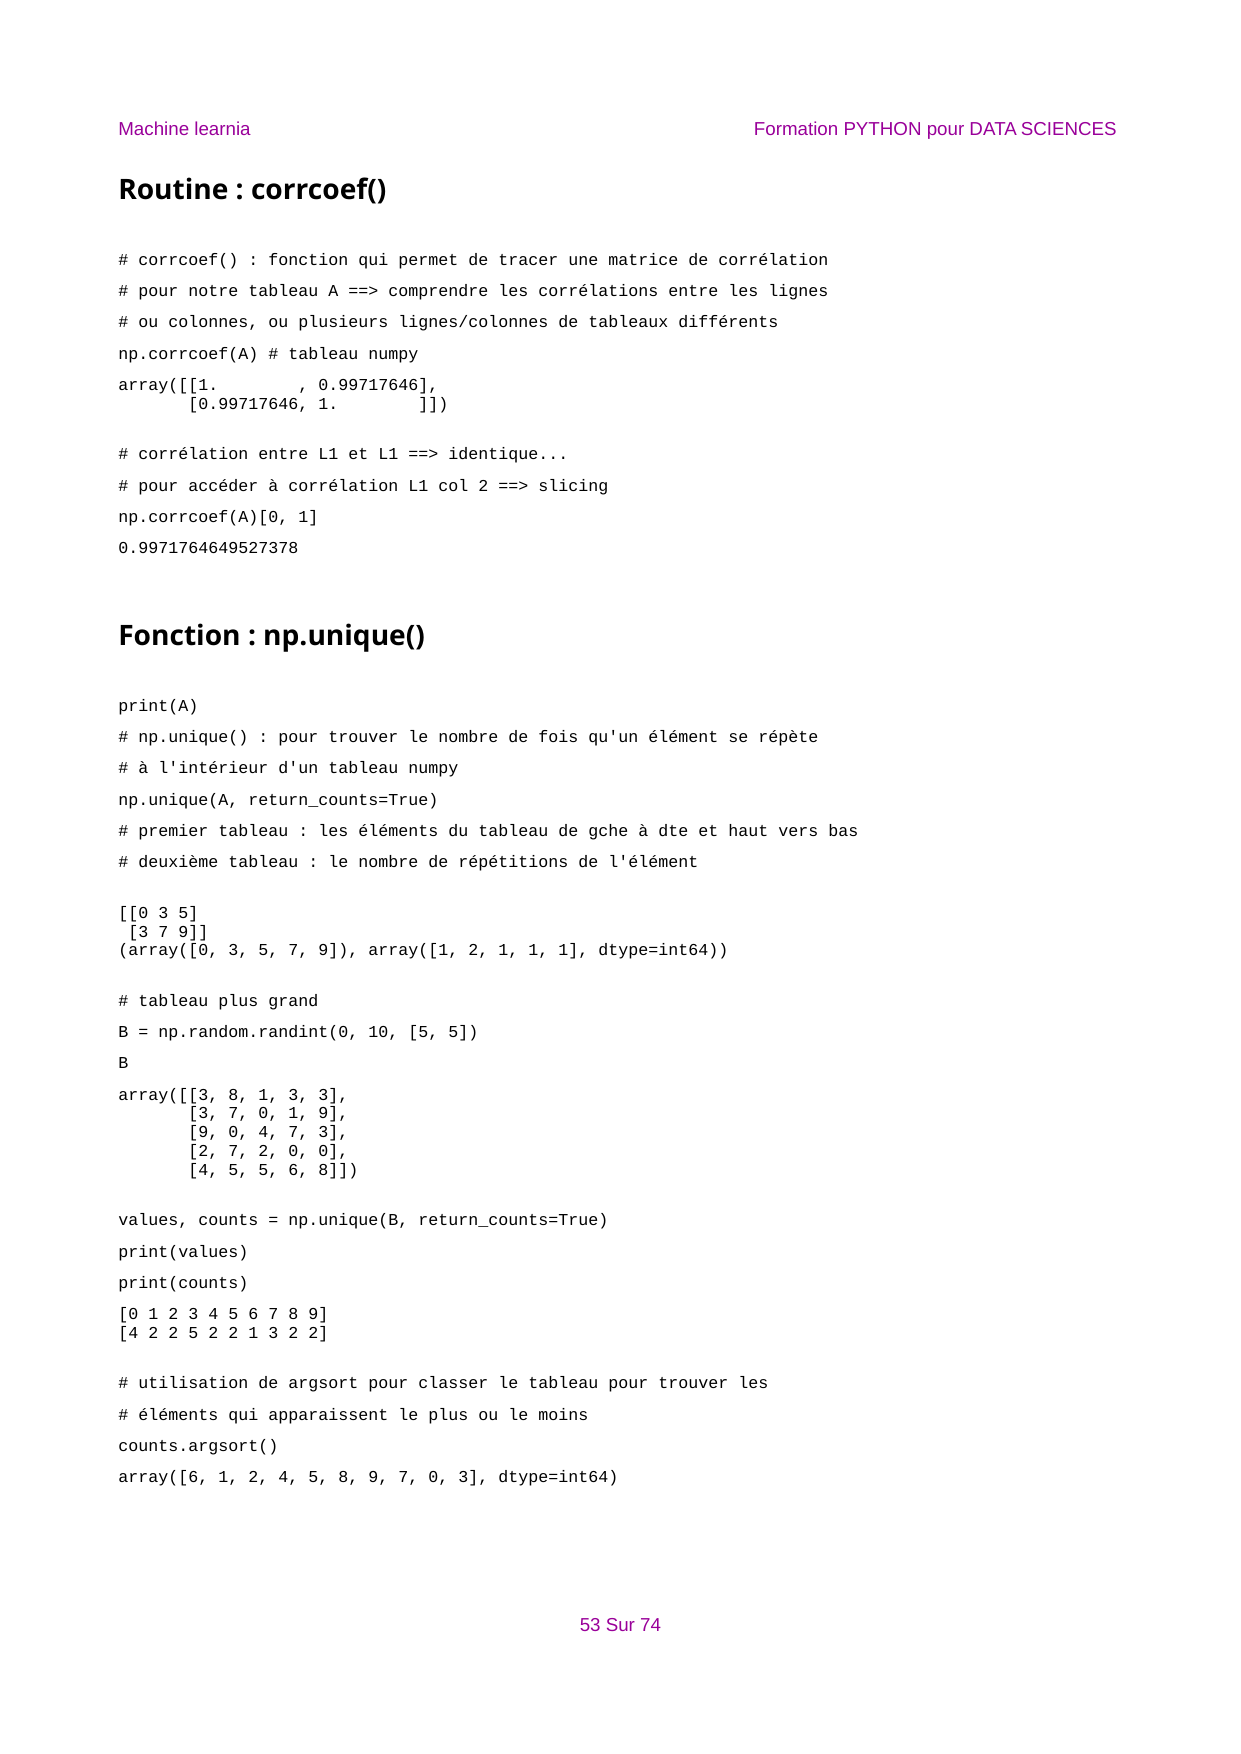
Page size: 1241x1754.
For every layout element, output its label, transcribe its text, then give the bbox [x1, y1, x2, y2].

text np.corrcoef(A) # tableau numpy [118, 345, 1122, 364]
text print(A) [118, 697, 1122, 716]
text # utilisation de argsort pour classer le tableau pour trouver les [118, 1375, 1122, 1394]
text # deuxième tableau : le nombre de répétitions de l'élément [118, 854, 1122, 873]
text np.unique(A, return_counts=True) [118, 791, 1122, 810]
text counts.argsort() [118, 1438, 1122, 1457]
text (array([0, 3, 5, 7, 9]), array([1, 2, 1, 1, 1], dtype=int64)) [118, 942, 1122, 961]
text # ou colonnes, ou plusieurs lignes/colonnes de tableaux différents [118, 314, 1122, 333]
text [3 7 9]] [118, 923, 1122, 942]
text values, counts = np.unique(B, return_counts=True) [118, 1212, 1122, 1231]
text # éléments qui apparaissent le plus ou le moins [118, 1406, 1122, 1425]
text array([[3, 8, 1, 3, 3], [118, 1086, 1122, 1105]
text # pour notre tableau A ==> comprendre les corrélations entre les lignes [118, 283, 1122, 302]
text array([6, 1, 2, 4, 5, 8, 9, 7, 0, 3], dtype=int64) [118, 1469, 1122, 1488]
text # pour accéder à corrélation L1 col 2 ==> slicing [118, 477, 1122, 496]
subtitle Routine : corrcoef() [118, 169, 1122, 207]
text [0.99717646, 1. ]]) [118, 396, 1122, 414]
text [9, 0, 4, 7, 3], [118, 1124, 1122, 1143]
text # np.unique() : pour trouver le nombre de fois qu'un élément se répète [118, 729, 1122, 747]
text print(values) [118, 1243, 1122, 1262]
text [4 2 2 5 2 2 1 3 2 2] [118, 1325, 1122, 1344]
text 0.9971764649527378 [118, 540, 1122, 559]
text # corrélation entre L1 et L1 ==> identique... [118, 446, 1122, 465]
text # corrcoef() : fonction qui permet de tracer une matrice de corrélation [118, 251, 1122, 270]
text # tableau plus grand [118, 992, 1122, 1011]
text [4, 5, 5, 6, 8]]) [118, 1162, 1122, 1181]
text [[0 3 5] [118, 904, 1122, 923]
text [3, 7, 0, 1, 9], [118, 1105, 1122, 1124]
text array([[1. , 0.99717646], [118, 377, 1122, 396]
subtitle Fonction : np.unique() [118, 615, 1122, 653]
text np.corrcoef(A)[0, 1] [118, 508, 1122, 527]
text # à l'intérieur d'un tableau numpy [118, 760, 1122, 779]
text # premier tableau : les éléments du tableau de gche à dte et haut vers bas [118, 823, 1122, 842]
text B [118, 1055, 1122, 1074]
text B = np.random.randint(0, 10, [5, 5]) [118, 1023, 1122, 1042]
text [2, 7, 2, 0, 0], [118, 1143, 1122, 1162]
text print(counts) [118, 1274, 1122, 1293]
text [0 1 2 3 4 5 6 7 8 9] [118, 1306, 1122, 1325]
